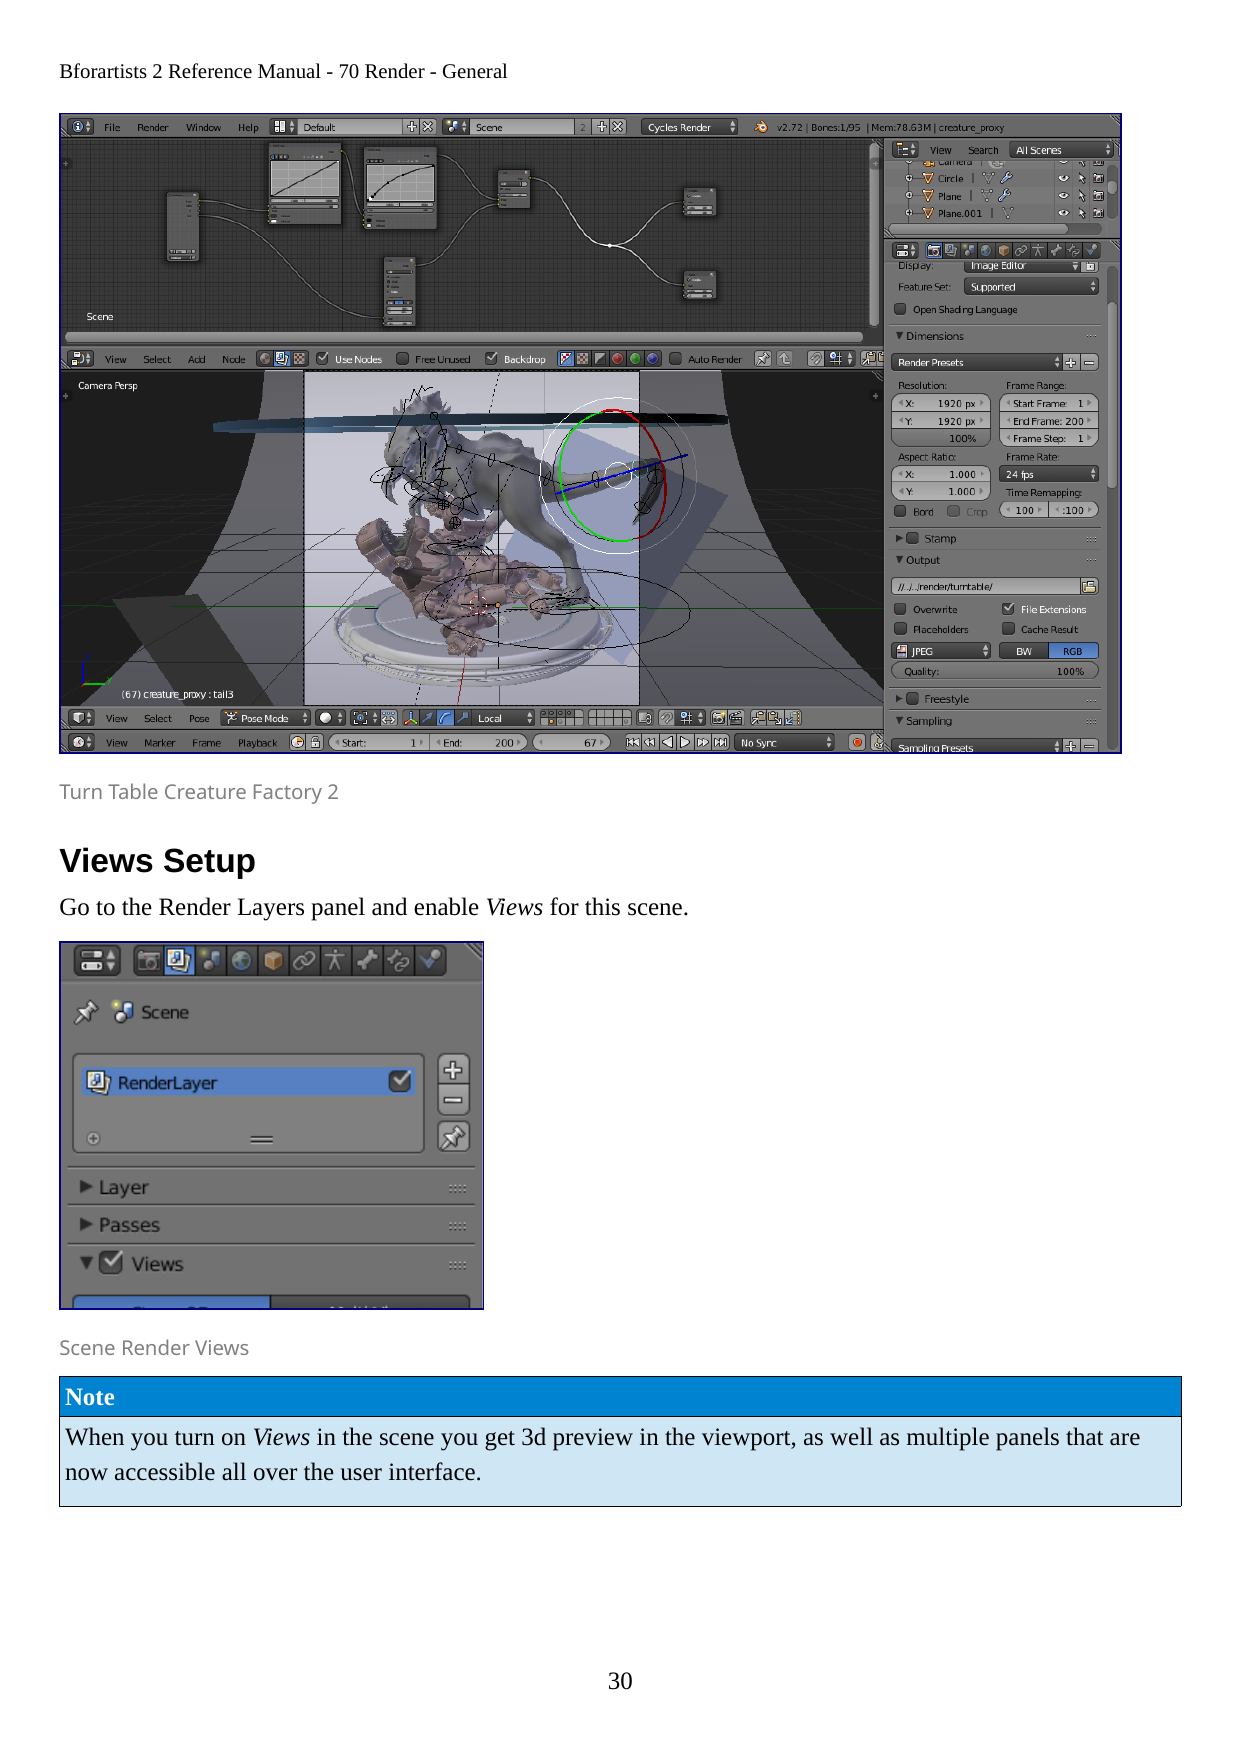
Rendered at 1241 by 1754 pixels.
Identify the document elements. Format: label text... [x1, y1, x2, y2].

picture [61, 114, 1120, 752]
picture [61, 943, 483, 1308]
text Go to the Render Layers panel and enable Views for this scene. [59, 892, 1181, 921]
subtitle Views Setup [59, 841, 1181, 879]
table_cell When you turn on Views in the scene you get 3d preview in the viewport, as well as multiple panels that are now accessible all over the user interface. [60, 1417, 1181, 1506]
table_header Note [60, 1377, 1181, 1416]
text Turn Table Creature Factory 2 [59, 774, 1181, 806]
text Scene Render Views [59, 1330, 1181, 1361]
